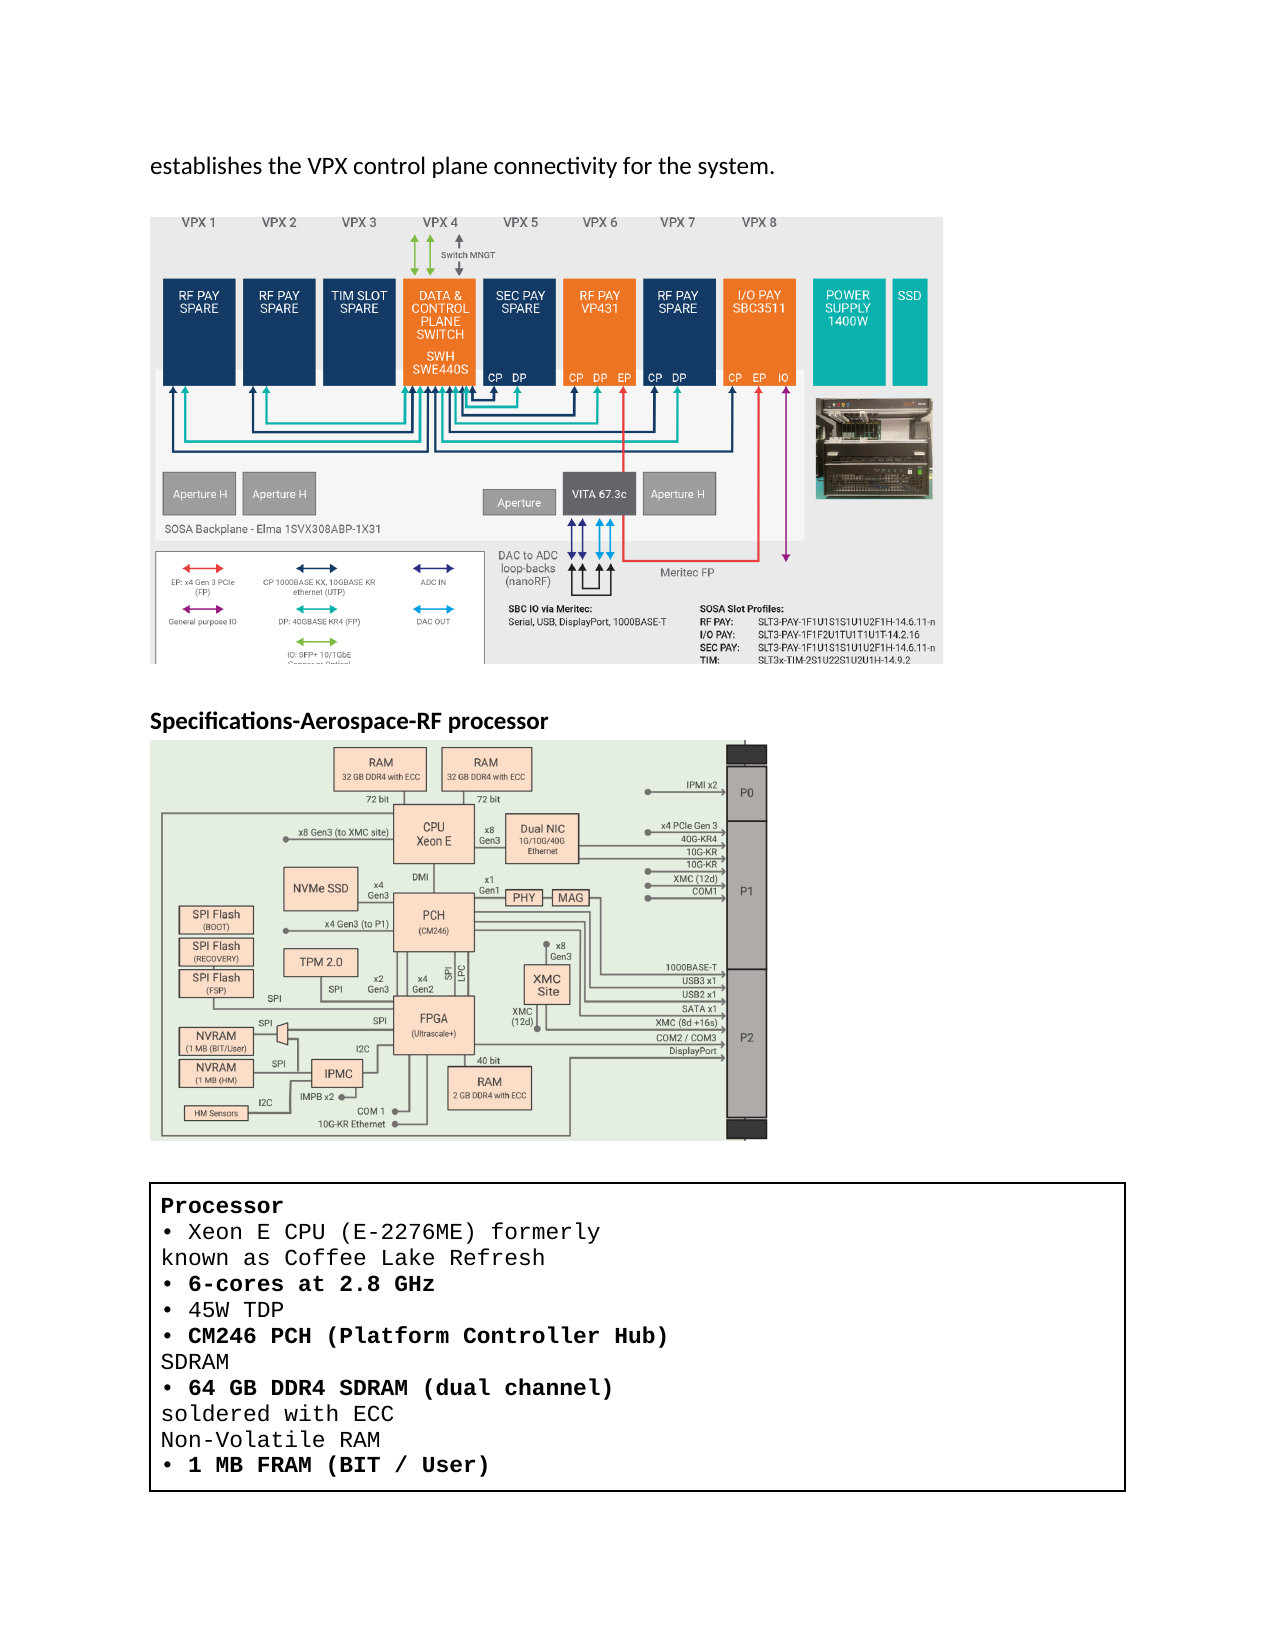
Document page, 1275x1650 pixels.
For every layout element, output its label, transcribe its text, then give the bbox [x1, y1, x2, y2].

text establishes the VPX control plane connectivity for the system. [150, 150, 1125, 181]
text Specifications-Aerospace-RF processor [150, 705, 1125, 736]
table_header Processor • Xeon E CPU (E-2276ME) formerly known as Coffee Lake Refresh • 6-cores at 2.8 GHz • 45W TDP • CM246 PCH (Platform Controller Hub) SDRAM • 64 GB DDR4 SDRAM (dual channel) soldered with ECC Non-Volatile RAM • 1 MB FRAM (BIT / User) [151, 1184, 1124, 1490]
picture [150, 217, 943, 664]
picture [150, 740, 768, 1141]
